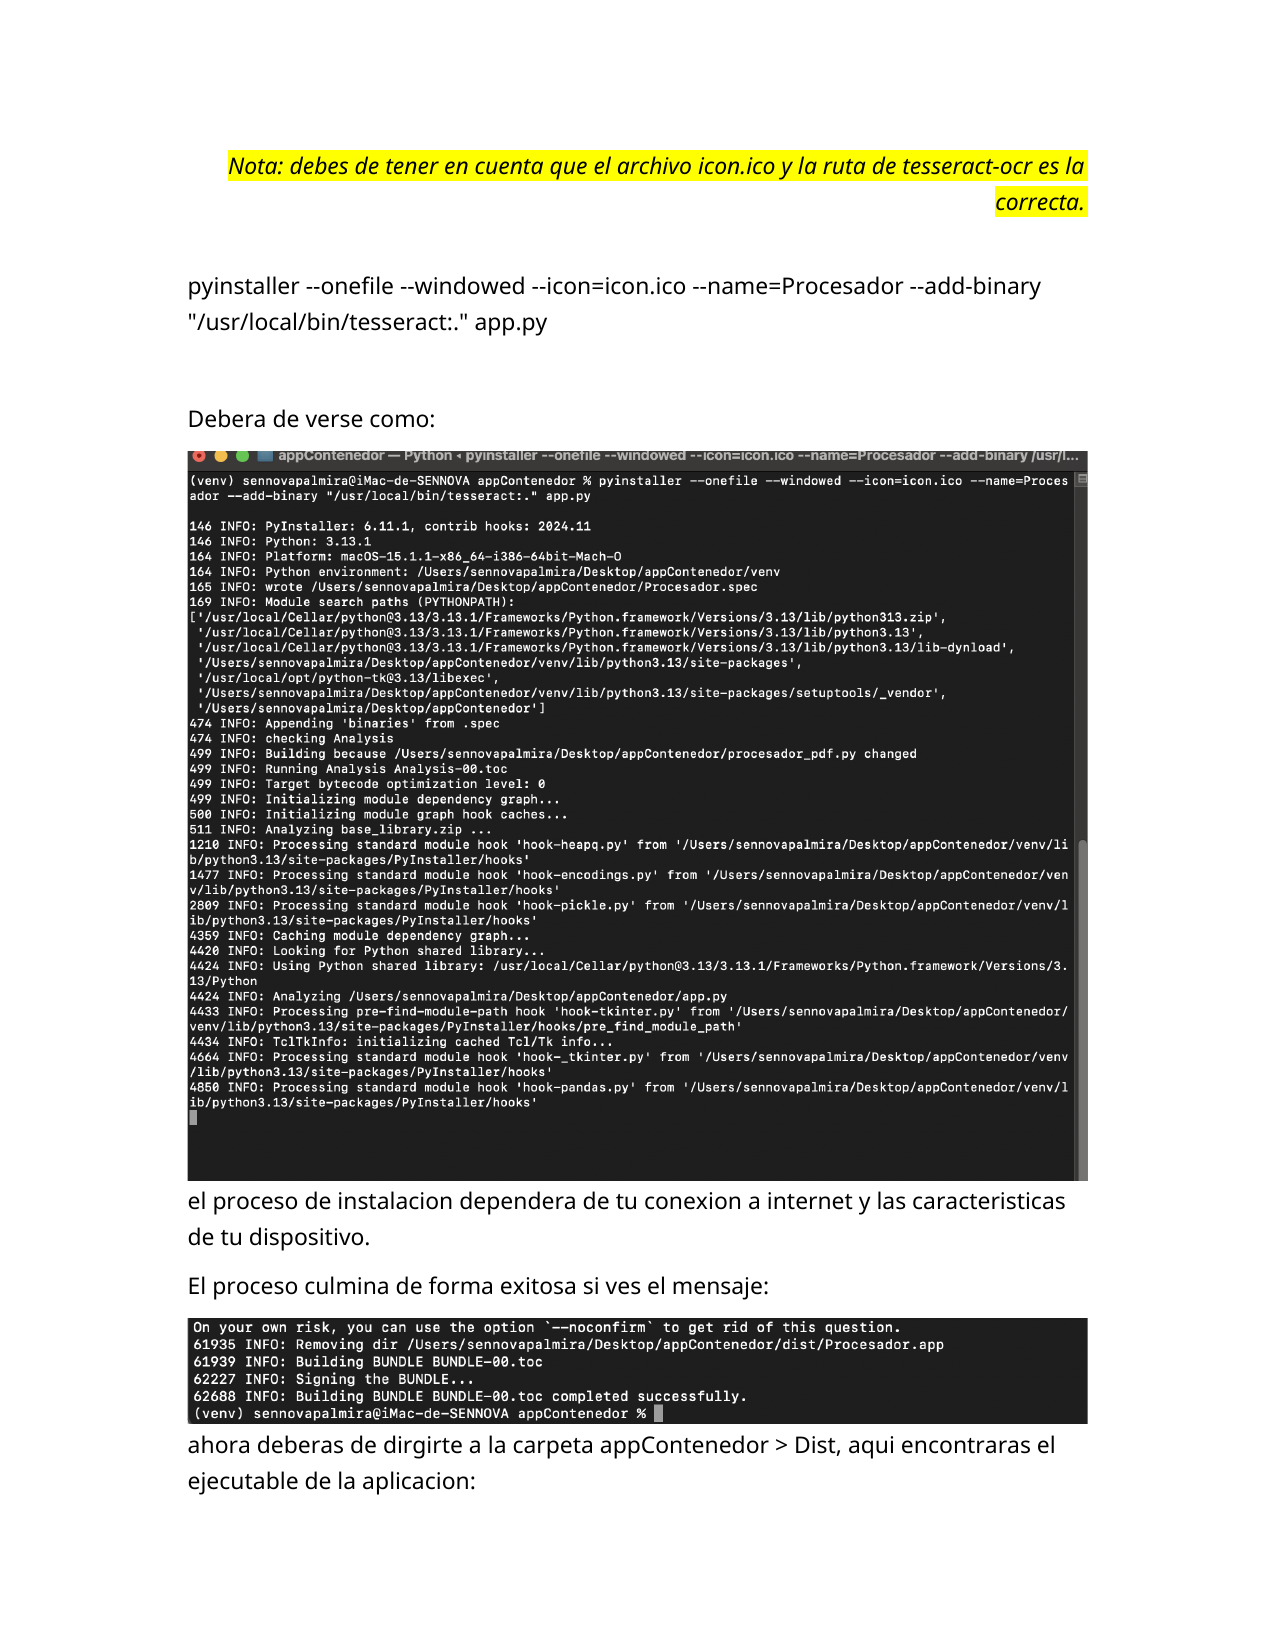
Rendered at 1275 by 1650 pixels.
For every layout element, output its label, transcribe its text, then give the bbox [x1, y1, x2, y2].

text pyinstaller --onefile --windowed --icon=icon.ico --name=Procesador --add-binary "/usr/local/bin/tesseract:." app.py [187, 270, 1087, 337]
text Debera de verse como: [187, 403, 1087, 434]
picture [187, 451, 1088, 1181]
text El proceso culmina de forma exitosa si ves el mensaje: [187, 1269, 1087, 1301]
text el proceso de instalacion dependera de tu conexion a internet y las caracteristicas de tu dispositivo. [187, 1181, 1087, 1252]
picture [187, 1318, 1088, 1424]
text ahora deberas de dirgirte a la carpeta appContenedor > Dist, aqui encontraras el ejecutable de la aplicacion: [187, 1424, 1087, 1496]
text Nota: debes de tener en cuenta que el archivo icon.ico y la ruta de tesseract-ocr es la correcta. [187, 150, 1087, 253]
